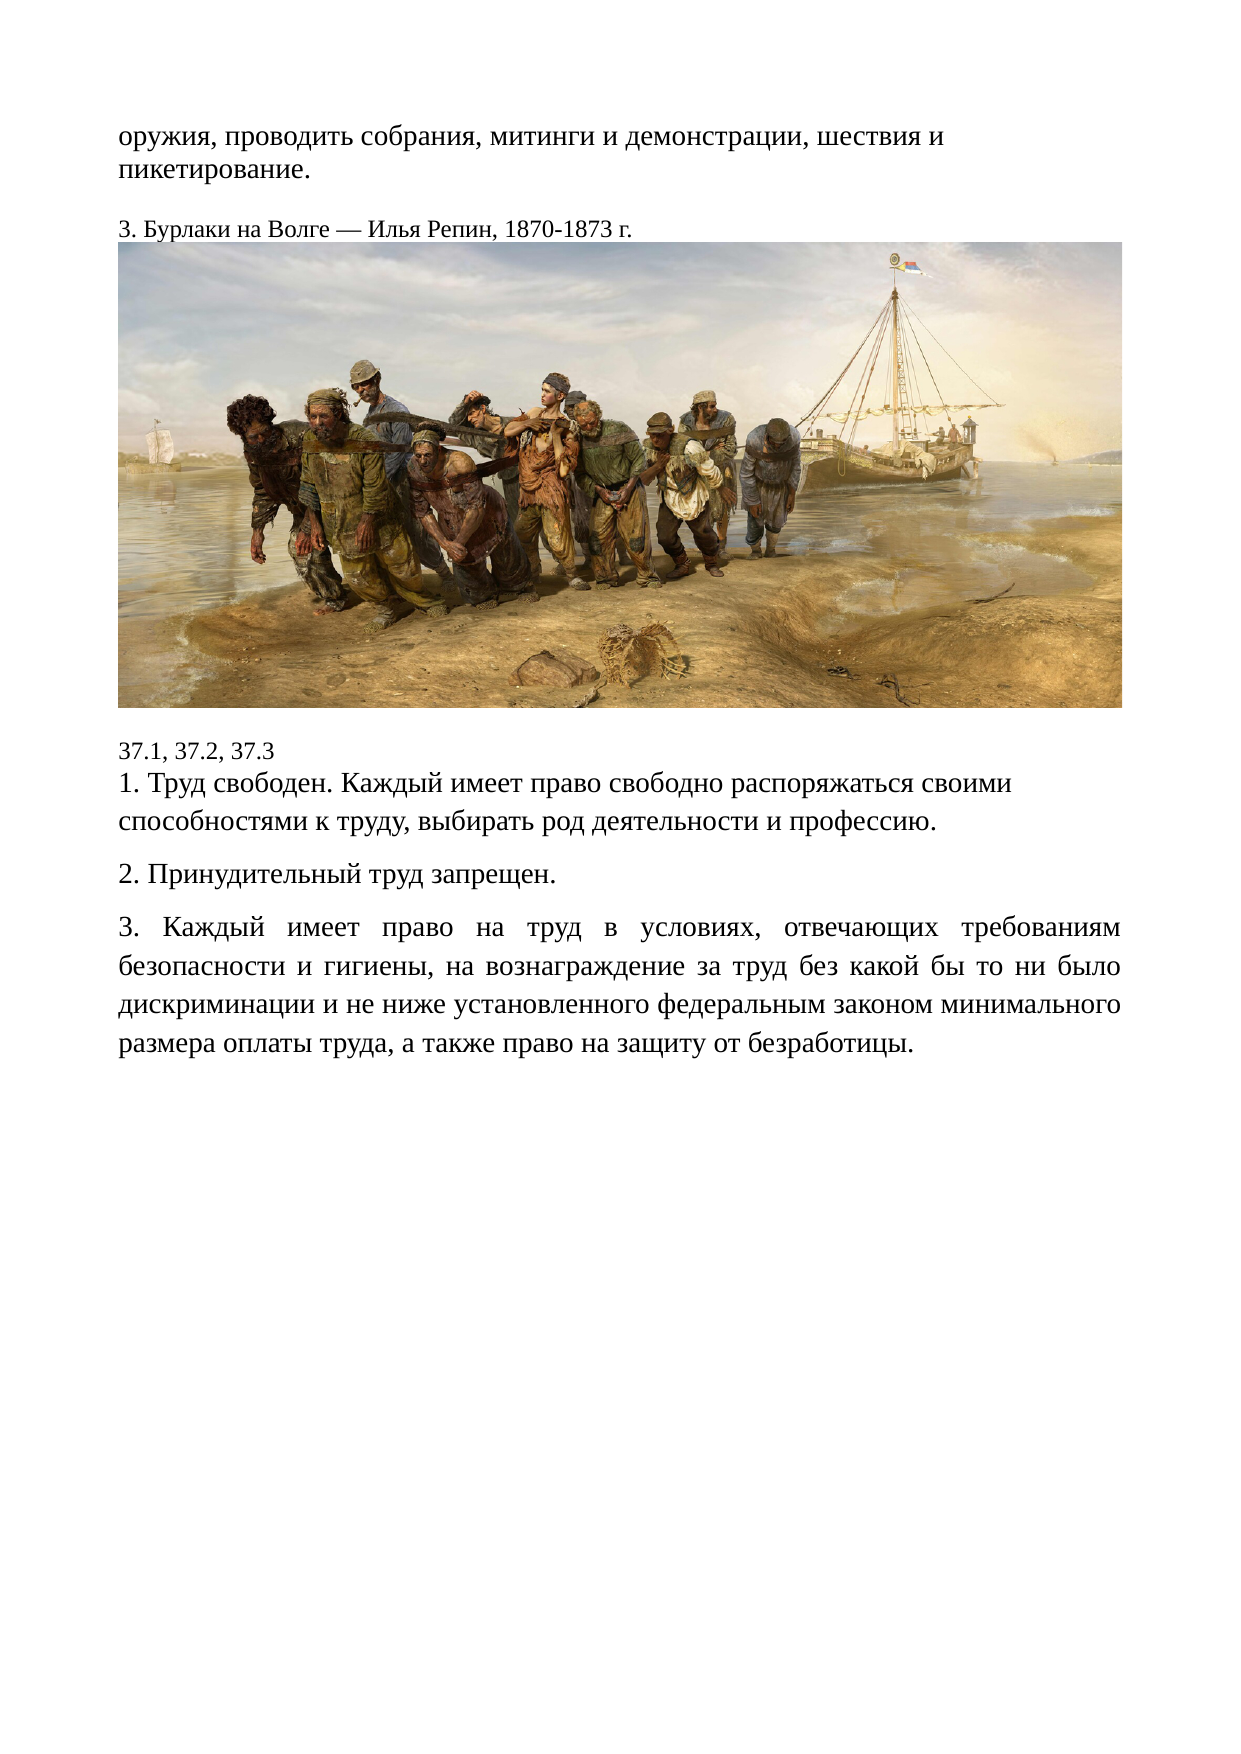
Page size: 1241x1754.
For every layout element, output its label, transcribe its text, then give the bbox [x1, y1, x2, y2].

picture [118, 242, 1123, 708]
text 1. Труд свободен. Каждый имеет право свободно распоряжаться своими способностями к труду, выбирать род деятельности и профессию. [118, 765, 1122, 837]
text 3. Каждый имеет право на труд в условиях, отвечающих требованиям безопасности и гигиены, на вознаграждение за труд без какой бы то ни было дискриминации и не ниже установленного федеральным законом минимального размера оплаты труда, а также право на защиту от безработицы. [118, 909, 1122, 1059]
text 2. Принудительный труд запрещен. [118, 856, 1122, 890]
text оружия, проводить собрания, митинги и демонстрации, шествия и пикетирование. [118, 118, 1122, 185]
text 3. Бурлаки на Волге — Илья Репин, 1870-1873 г. [118, 214, 1122, 242]
text 37.1, 37.2, 37.3 [118, 736, 1122, 765]
